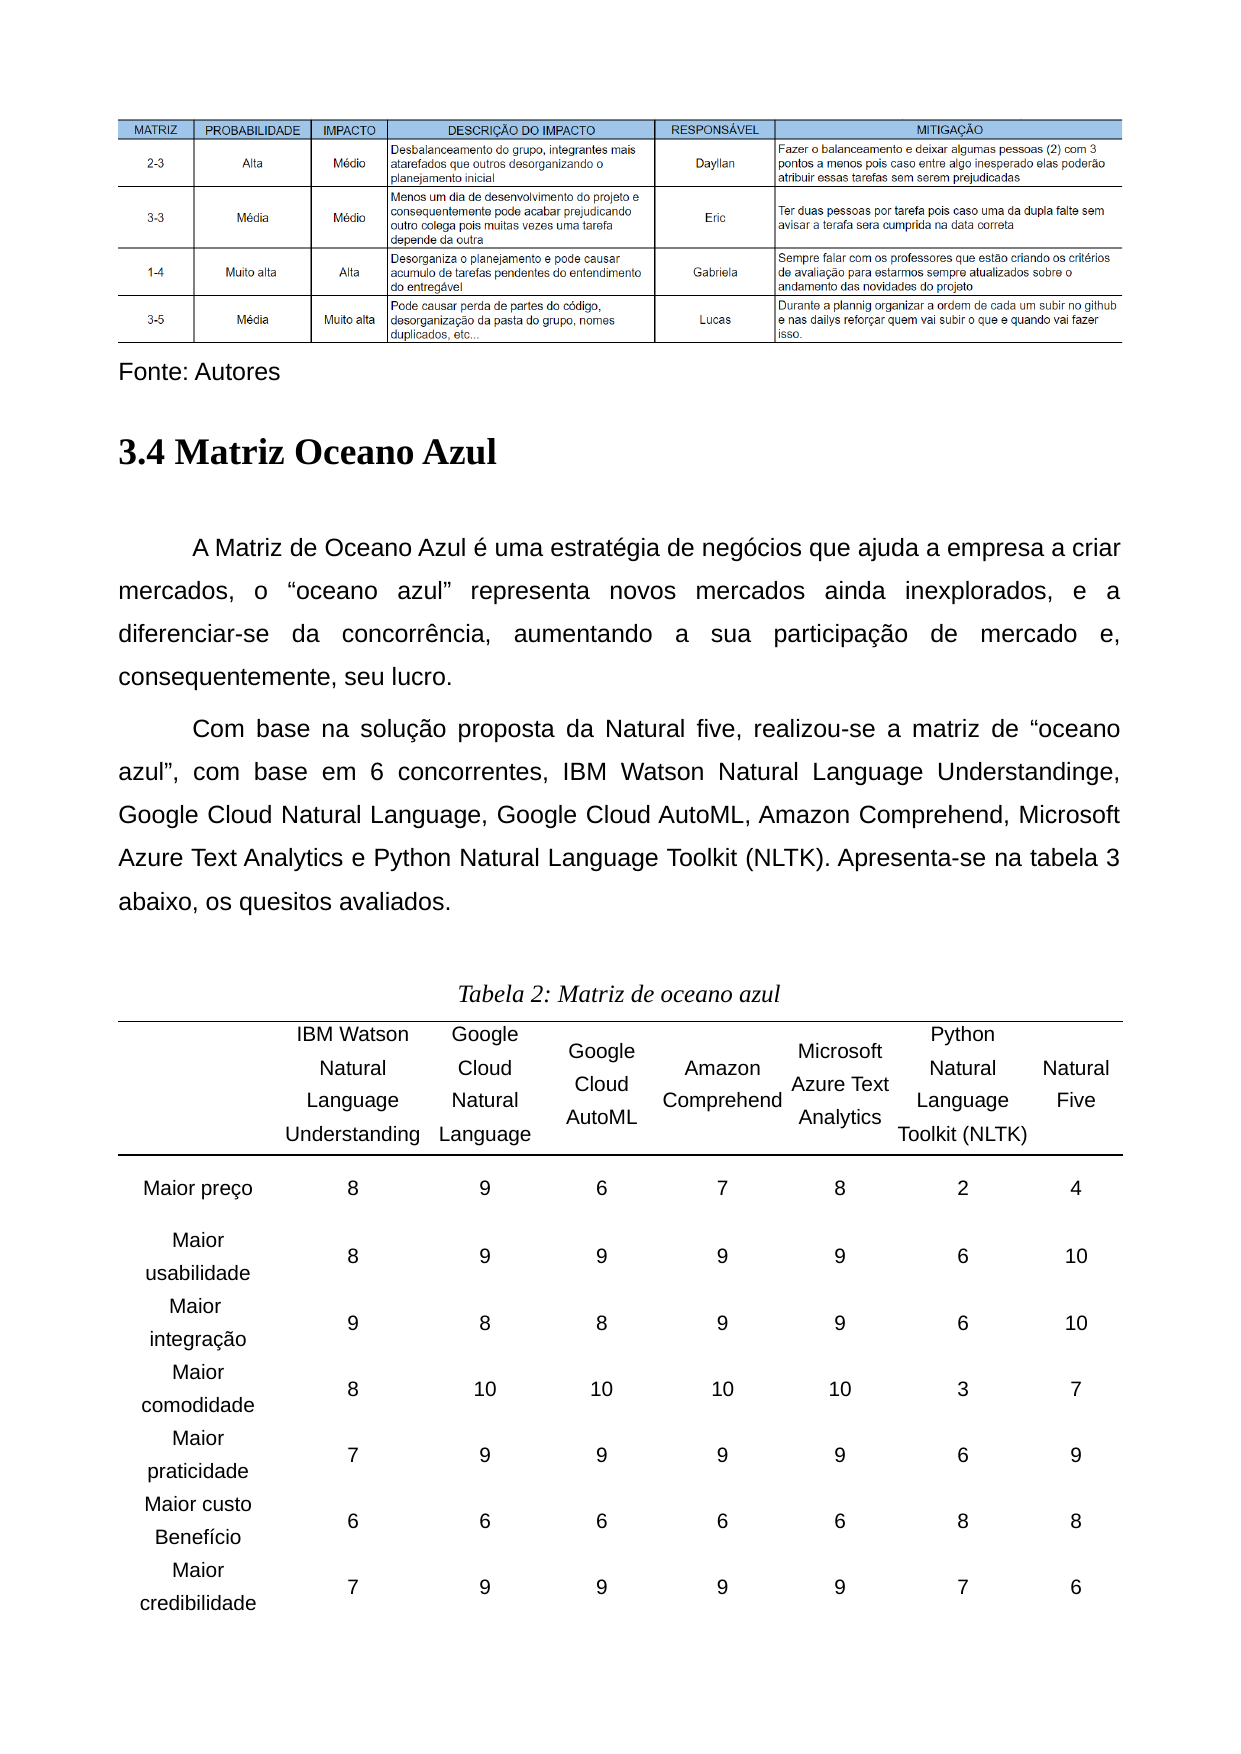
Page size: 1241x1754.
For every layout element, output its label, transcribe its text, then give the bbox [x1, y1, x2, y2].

table_cell 4 [1029, 1156, 1123, 1228]
table_header [118, 1022, 278, 1154]
text Fonte: Autores [118, 343, 1122, 386]
table_cell 3 [896, 1360, 1029, 1426]
table_cell 9 [542, 1558, 661, 1624]
table_cell 10 [542, 1360, 661, 1426]
table_cell 10 [661, 1360, 784, 1426]
text Com base na solução proposta da Natural five, realizou-se a matriz de “oceano azul”, com base em 6 concorrentes, IBM Watson Natural Language Understandinge, Google Cloud Natural Language, Google Cloud AutoML, Amazon Comprehend, Microsoft Azure Text Analytics e Python Natural Language Toolkit (NLTK). Apresenta-se na tabela 3 abaixo, os quesitos avaliados. [118, 714, 1122, 915]
table_cell 9 [278, 1294, 428, 1360]
picture [118, 118, 1123, 343]
table_cell 6 [278, 1492, 428, 1558]
table_cell 9 [542, 1426, 661, 1492]
table_cell 2 [896, 1156, 1029, 1228]
table_cell 10 [428, 1360, 542, 1426]
table_cell Maior integração [118, 1294, 278, 1360]
table_cell 9 [1029, 1426, 1123, 1492]
table_cell 6 [784, 1492, 896, 1558]
text A Matriz de Oceano Azul é uma estratégia de negócios que ajuda a empresa a criar mercados, o “oceano azul” representa novos mercados ainda inexplorados, e a diferenciar-se da concorrência, aumentando a sua participação de mercado e, consequentemente, seu lucro. [118, 533, 1122, 691]
table_cell 9 [661, 1426, 784, 1492]
table_cell 7 [1029, 1360, 1123, 1426]
table_cell Maior credibilidade [118, 1558, 278, 1624]
table_cell 6 [896, 1426, 1029, 1492]
table_cell Maior praticidade [118, 1426, 278, 1492]
table_cell 9 [784, 1558, 896, 1624]
table_cell 10 [1029, 1294, 1123, 1360]
table_cell 6 [661, 1492, 784, 1558]
table_cell 7 [278, 1558, 428, 1624]
table_cell 6 [428, 1492, 542, 1558]
table_header Google Cloud AutoML [542, 1022, 661, 1154]
table_cell 8 [278, 1228, 428, 1294]
table_header Google Cloud Natural Language [428, 1022, 542, 1154]
table_cell 8 [278, 1156, 428, 1228]
table_cell 9 [428, 1228, 542, 1294]
table_cell 6 [896, 1228, 1029, 1294]
table_cell 6 [1029, 1558, 1123, 1624]
text Tabela 2: Matriz de oceano azul [118, 979, 1122, 1008]
table_cell Maior custo Benefício [118, 1492, 278, 1558]
table_cell 9 [784, 1294, 896, 1360]
table_cell 8 [784, 1156, 896, 1228]
table_cell 9 [784, 1426, 896, 1492]
table_cell 9 [428, 1156, 542, 1228]
table_cell 6 [896, 1294, 1029, 1360]
table_cell 8 [428, 1294, 542, 1360]
table_header IBM Watson Natural Language Understanding [278, 1022, 428, 1154]
table_cell 9 [428, 1558, 542, 1624]
table_cell Maior comodidade [118, 1360, 278, 1426]
table_cell 8 [896, 1492, 1029, 1558]
table_cell 9 [661, 1294, 784, 1360]
table_cell 8 [1029, 1492, 1123, 1558]
table_cell 6 [542, 1492, 661, 1558]
table_cell 9 [661, 1228, 784, 1294]
table_cell Maior usabilidade [118, 1228, 278, 1294]
table_cell 7 [278, 1426, 428, 1492]
table_cell 7 [896, 1558, 1029, 1624]
table_cell 7 [661, 1156, 784, 1228]
table_cell 8 [278, 1360, 428, 1426]
table_cell 9 [661, 1558, 784, 1624]
table_cell 9 [542, 1228, 661, 1294]
table_cell 10 [1029, 1228, 1123, 1294]
table_cell 9 [428, 1426, 542, 1492]
table_header Amazon Comprehend [661, 1022, 784, 1154]
table_header Python Natural Language Toolkit (NLTK) [896, 1022, 1029, 1154]
table_header Microsoft Azure Text Analytics [784, 1022, 896, 1154]
table_cell 9 [784, 1228, 896, 1294]
table_cell 6 [542, 1156, 661, 1228]
table_cell Maior preço [118, 1156, 278, 1228]
subtitle 3.4 Matriz Oceano Azul [118, 429, 1122, 473]
table_cell 10 [784, 1360, 896, 1426]
table_cell 8 [542, 1294, 661, 1360]
table_header Natural Five [1029, 1022, 1123, 1154]
